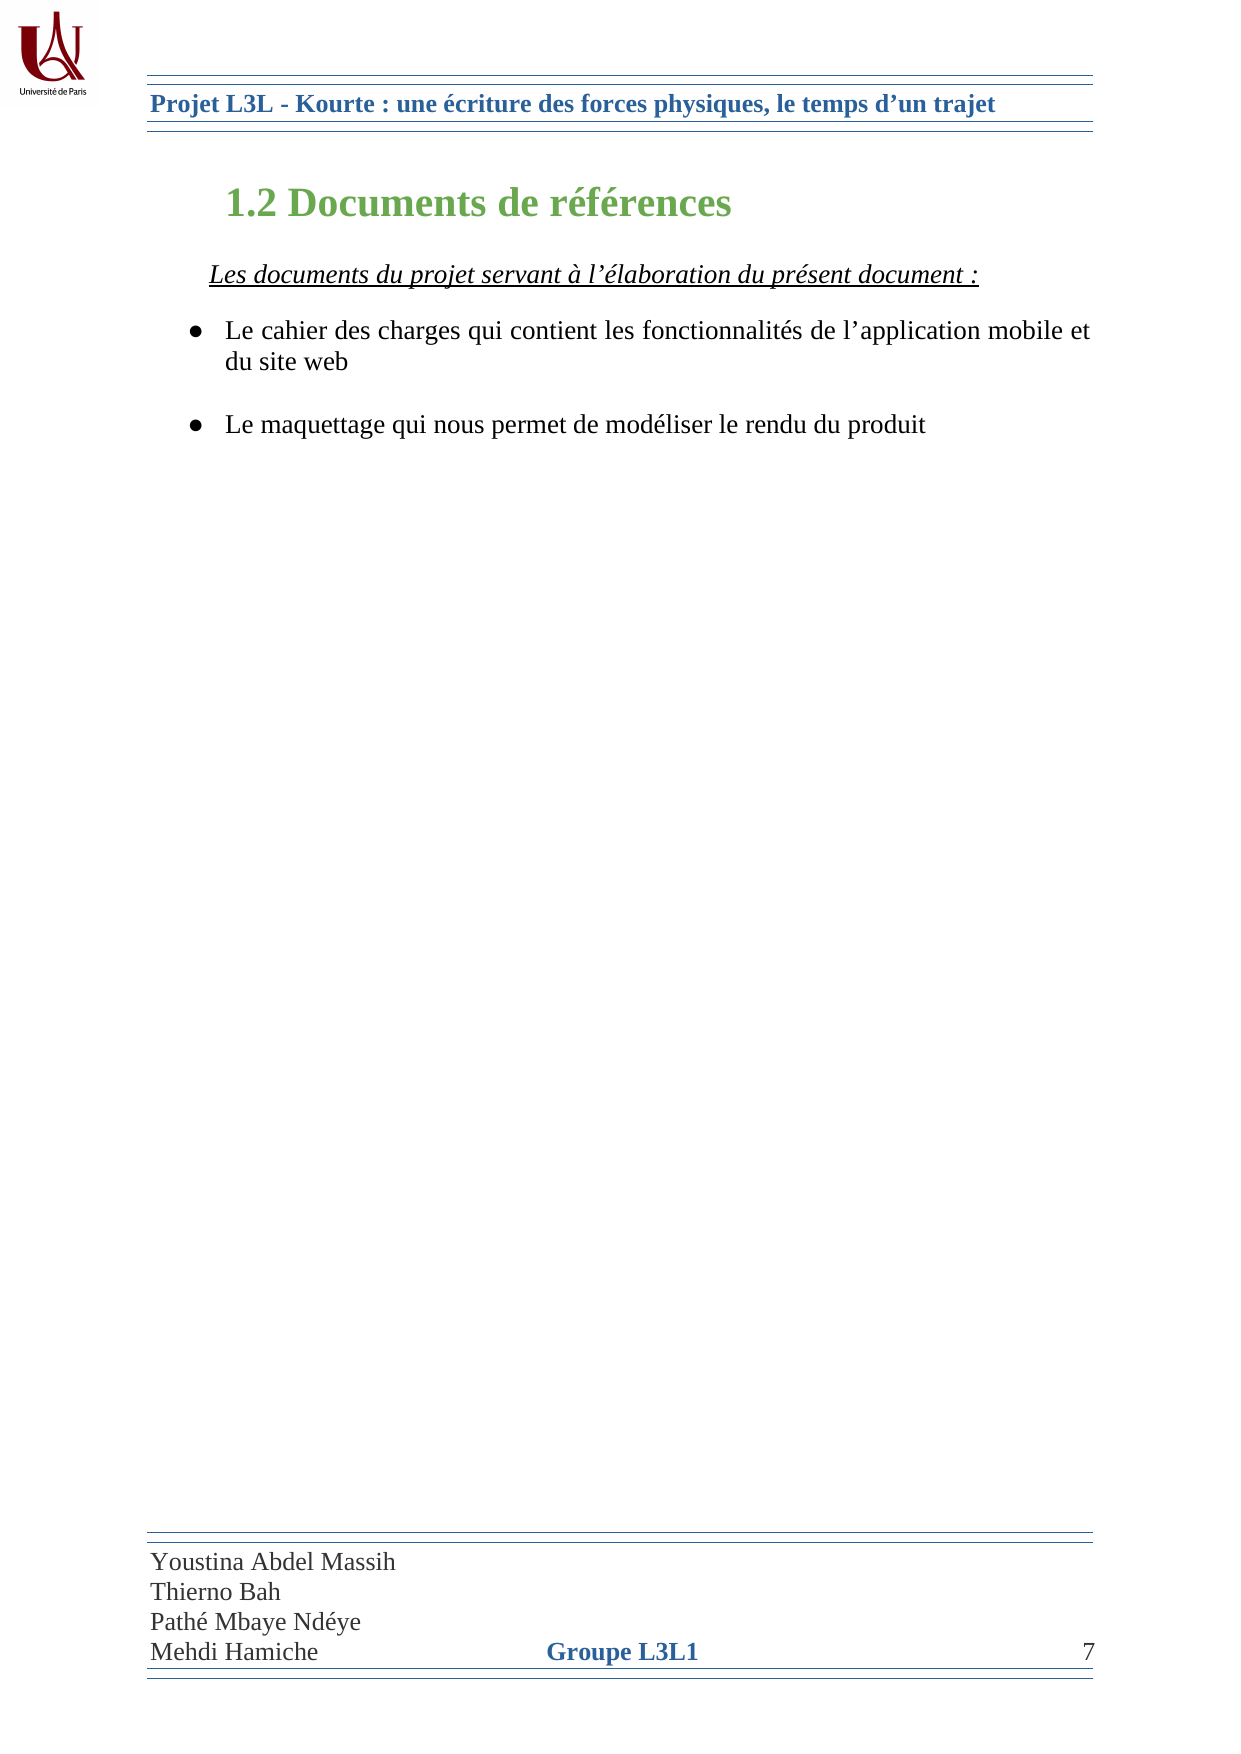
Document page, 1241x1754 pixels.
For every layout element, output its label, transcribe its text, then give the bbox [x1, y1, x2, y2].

text Les documents du projet servant à l’élaboration du présent document : [150, 258, 1090, 289]
picture [0, 0, 101, 107]
list Le cahier des charges qui contient les fonctionnalités de l’application mobile et du site web [187, 314, 1090, 376]
subtitle 1.2 Documents de références [150, 178, 1090, 226]
list Le maquettage qui nous permet de modéliser le rendu du produit [187, 408, 1090, 439]
